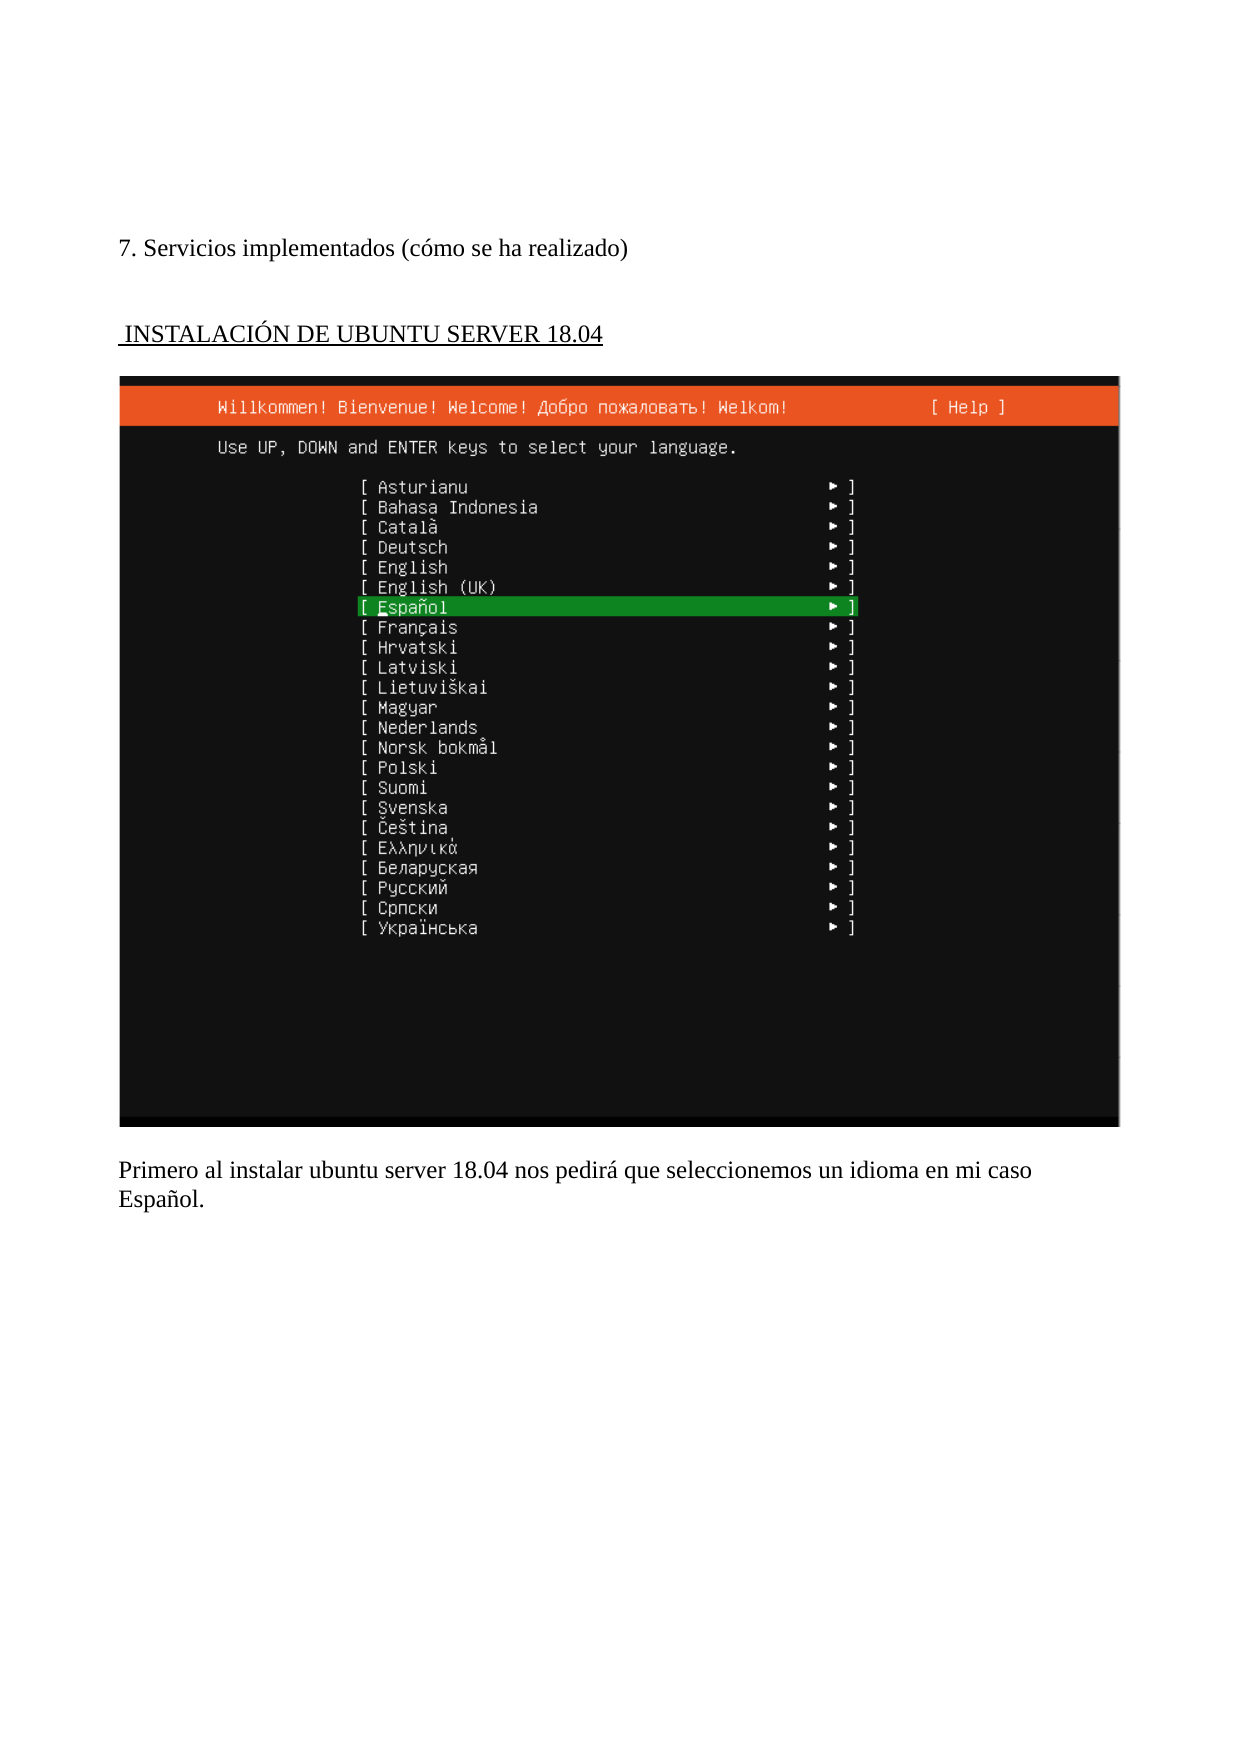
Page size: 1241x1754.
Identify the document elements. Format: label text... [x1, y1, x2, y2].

picture [119, 376, 1121, 1127]
text Primero al instalar ubuntu server 18.04 nos pedirá que seleccionemos un idioma en mi caso Español. [118, 1156, 1122, 1213]
text 7. Servicios implementados (cómo se ha realizado) [118, 233, 1122, 262]
text INSTALACIÓN DE UBUNTU SERVER 18.04 [118, 319, 1122, 348]
